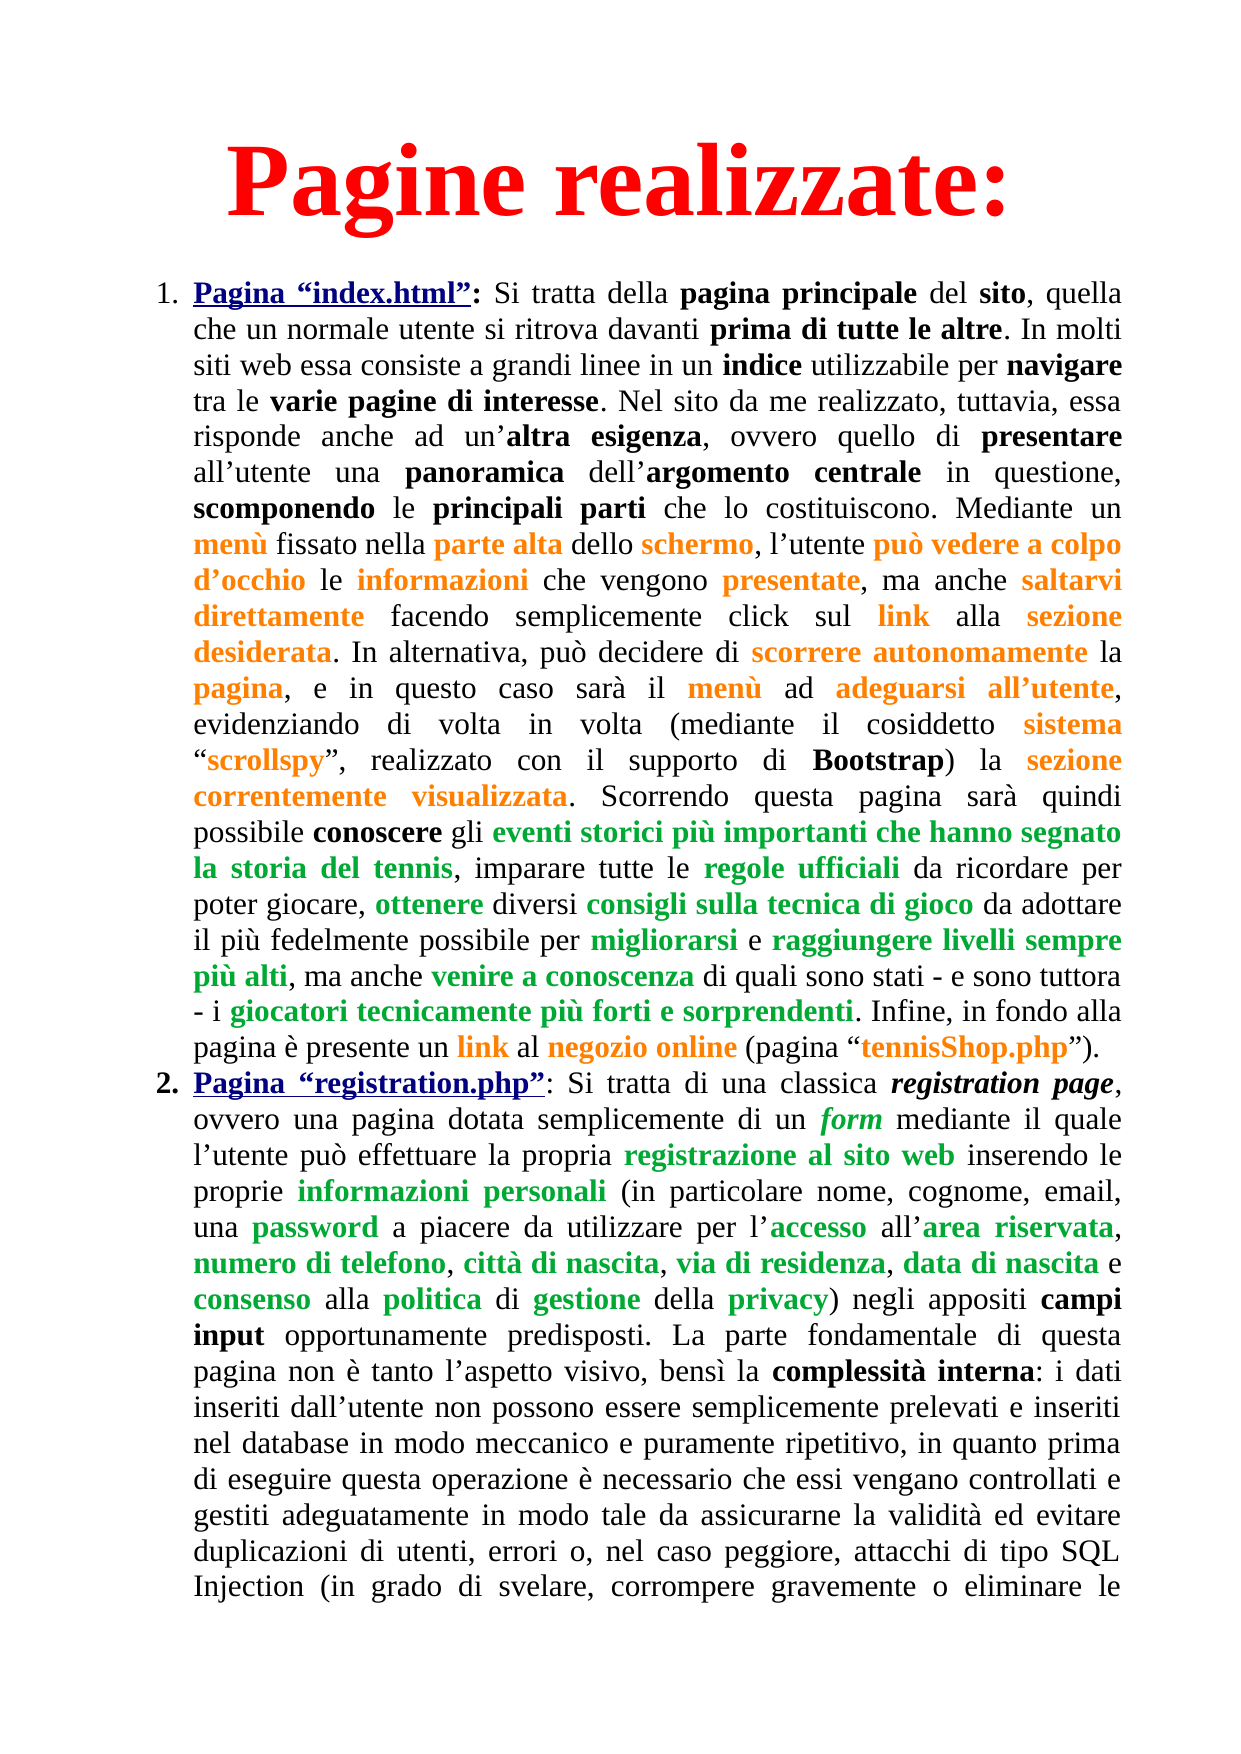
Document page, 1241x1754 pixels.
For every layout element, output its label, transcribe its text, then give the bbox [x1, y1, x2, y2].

list Pagina “registration.php”: Si tratta di una classica registration page, ovvero una pagina dotata semplicemente di un form mediante il quale l’utente può effettuare la propria registrazione al sito web inserendo le proprie informazioni personali (in particolare nome, cognome, email, una password a piacere da utilizzare per l’accesso all’area riservata, numero di telefono, città di nascita, via di residenza, data di nascita e consenso alla politica di gestione della privacy) negli appositi campi input opportunamente predisposti. La parte fondamentale di questa pagina non è tanto l’aspetto visivo, bensì la complessità interna: i dati inseriti dall’utente non possono essere semplicemente prelevati e inseriti nel database in modo meccanico e puramente ripetitivo, in quanto prima di eseguire questa operazione è necessario che essi vengano controllati e gestiti adeguatamente in modo tale da assicurarne la validità ed evitare duplicazioni di utenti, errori o, nel caso peggiore, attacchi di tipo SQL Injection (in grado di svelare, corrompere gravemente o eliminare le [156, 1064, 1122, 1604]
list Pagina “index.html”: Si tratta della pagina principale del sito, quella che un normale utente si ritrova davanti prima di tutte le altre. In molti siti web essa consiste a grandi linee in un indice utilizzabile per navigare tra le varie pagine di interesse. Nel sito da me realizzato, tuttavia, essa risponde anche ad un’altra esigenza, ovvero quello di presentare all’utente una panoramica dell’argomento centrale in questione, scomponendo le principali parti che lo costituiscono. Mediante un menù fissato nella parte alta dello schermo, l’utente può vedere a colpo d’occhio le informazioni che vengono presentate, ma anche saltarvi direttamente facendo semplicemente click sul link alla sezione desiderata. In alternativa, può decidere di scorrere autonomamente la pagina, e in questo caso sarà il menù ad adeguarsi all’utente, evidenziando di volta in volta (mediante il cosiddetto sistema “scrollspy”, realizzato con il supporto di Bootstrap) la sezione correntemente visualizzata. Scorrendo questa pagina sarà quindi possibile conoscere gli eventi storici più importanti che hanno segnato la storia del tennis, imparare tutte le regole ufficiali da ricordare per poter giocare, ottenere diversi consigli sulla tecnica di gioco da adottare il più fedelmente possibile per migliorarsi e raggiungere livelli sempre più alti, ma anche venire a conoscenza di quali sono stati - e sono tuttora - i giocatori tecnicamente più forti e sorprendenti. Infine, in fondo alla pagina è presente un link al negozio online (pagina “tennisShop.php”). [156, 274, 1122, 1064]
text Pagine realizzate: [118, 118, 1122, 238]
